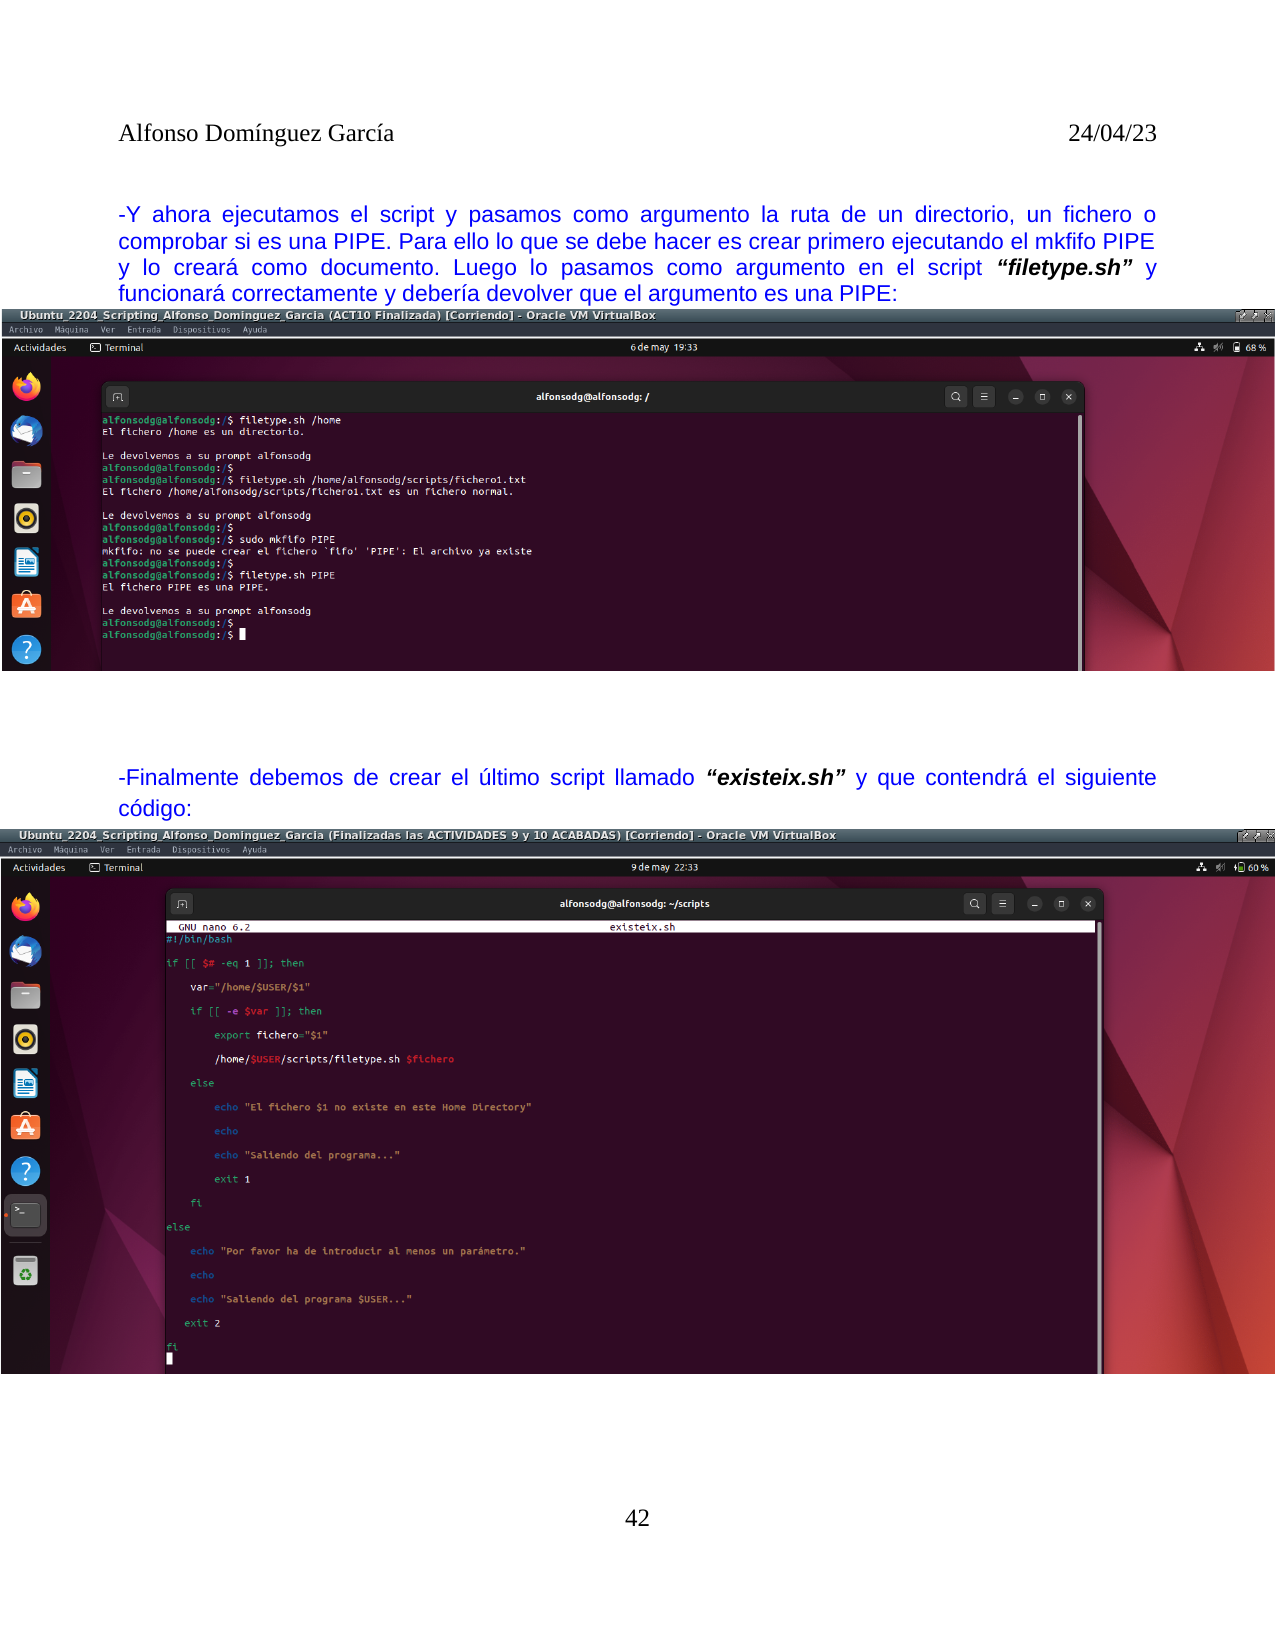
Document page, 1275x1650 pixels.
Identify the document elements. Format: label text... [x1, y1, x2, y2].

picture [1, 309, 1275, 671]
picture [0, 829, 1275, 1374]
subtitle -Y ahora ejecutamos el script y pasamos como argumento la ruta de un directorio, un fichero o comprobar si es una PIPE. Para ello lo que se debe hacer es crear primero ejecutando el mkfifo PIPE y lo creará como documento. Luego lo pasamos como argumento en el script “filetype.sh” y funcionará correctamente y debería devolver que el argumento es una PIPE: [118, 201, 1157, 307]
text -Finalmente debemos de crear el último script llamado “existeix.sh” y que contendrá el siguiente código: [118, 764, 1157, 821]
